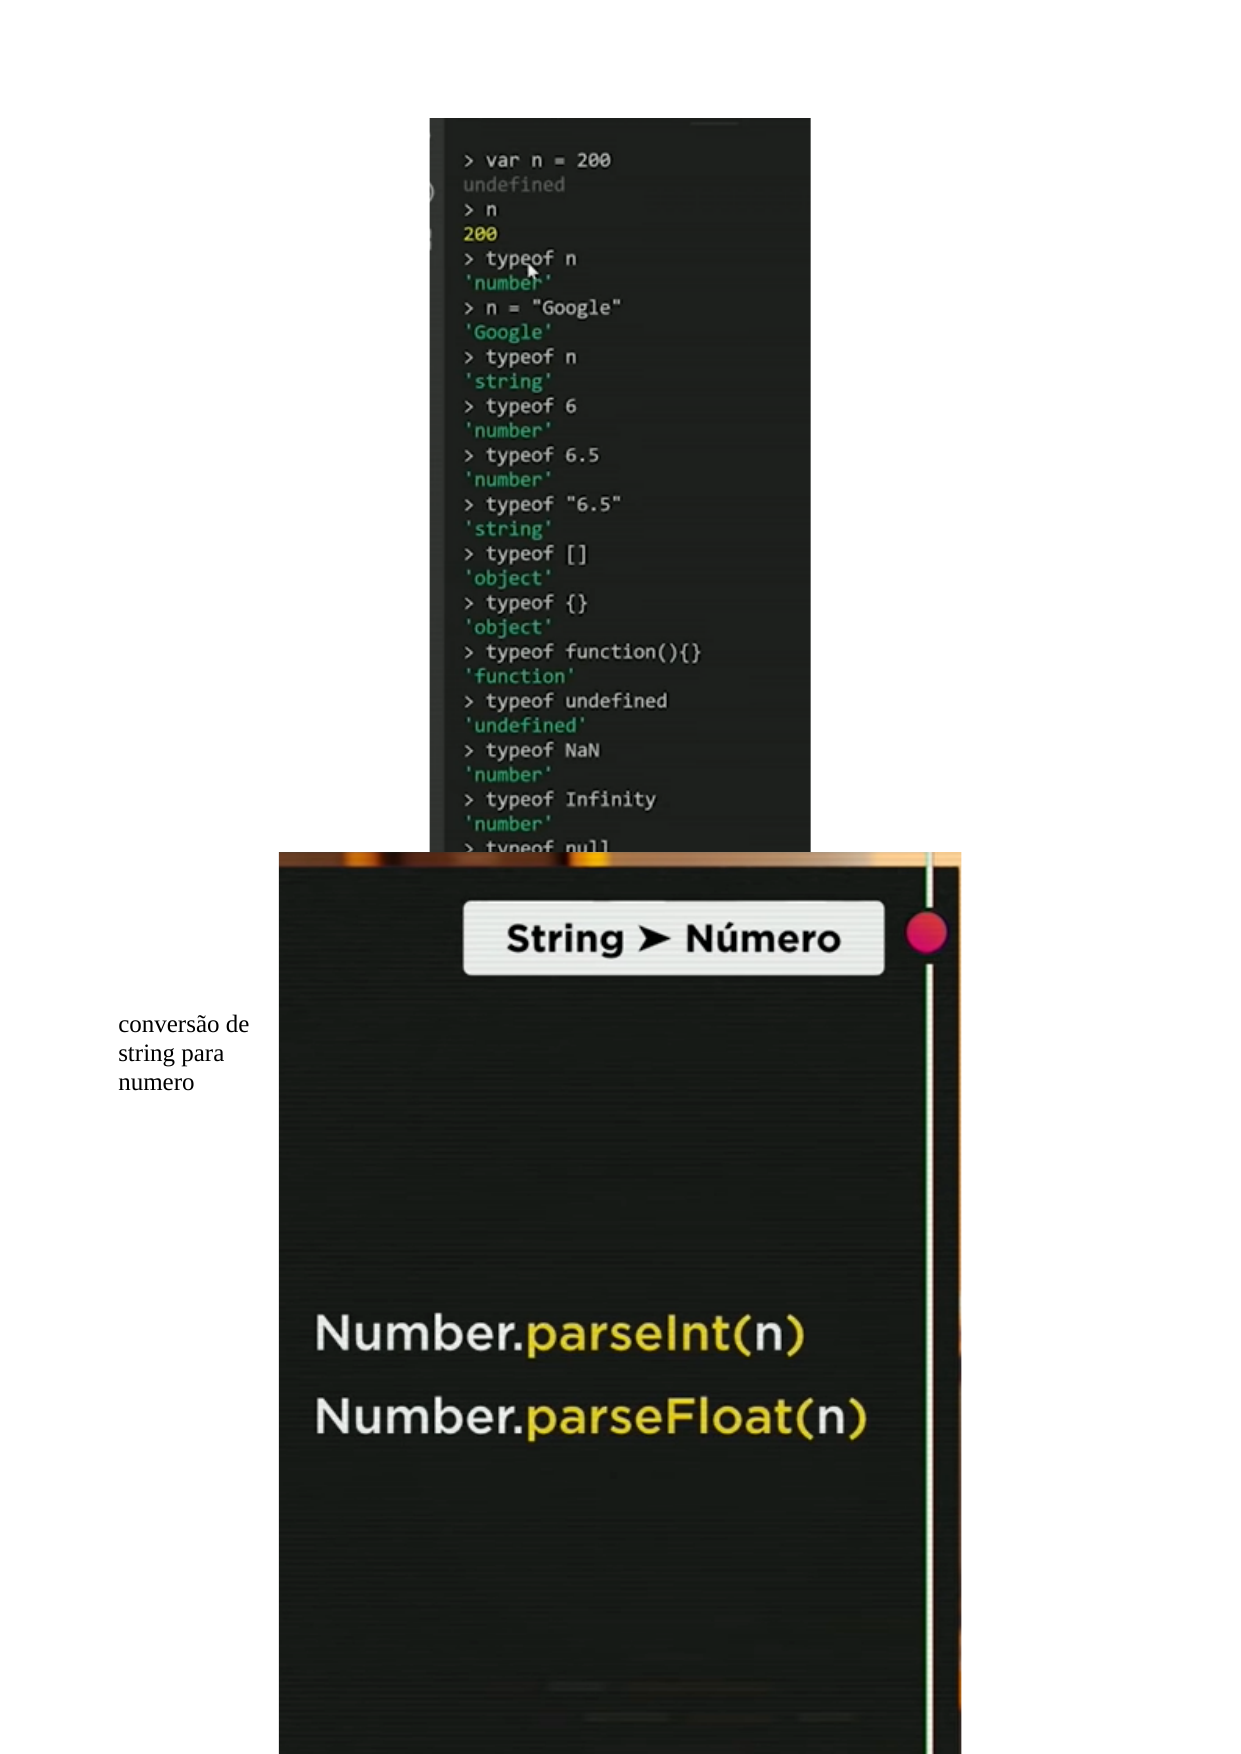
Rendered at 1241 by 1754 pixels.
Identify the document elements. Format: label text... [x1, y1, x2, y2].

text conversão de string para numero [118, 1009, 278, 1096]
text [962, 1009, 1122, 1096]
picture [278, 118, 962, 1754]
